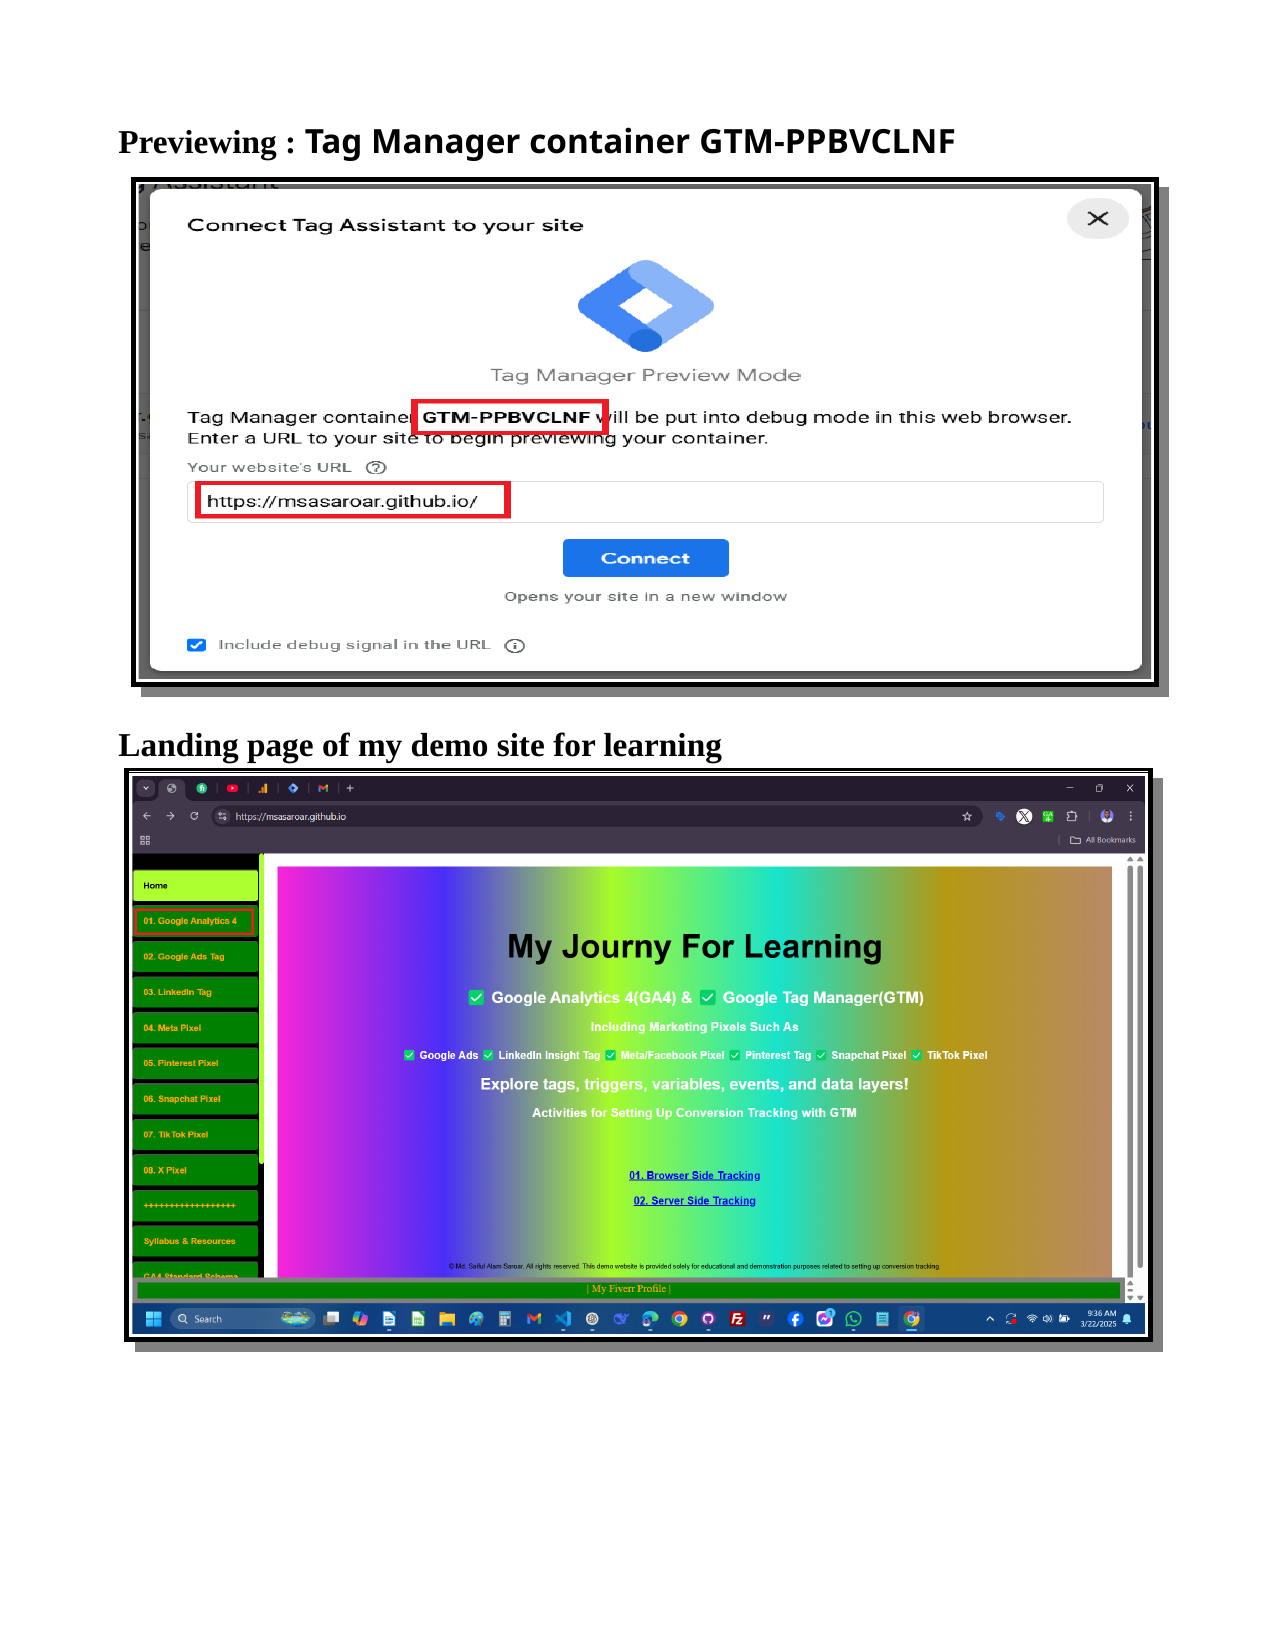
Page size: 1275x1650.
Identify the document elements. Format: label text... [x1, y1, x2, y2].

picture [138, 184, 1152, 679]
text Previewing : Tag Manager container GTM-PPBVCLNF [118, 118, 1157, 163]
text [129, 773, 1148, 1337]
picture [132, 776, 1145, 1334]
text Landing page of my demo site for learning [118, 726, 1157, 764]
